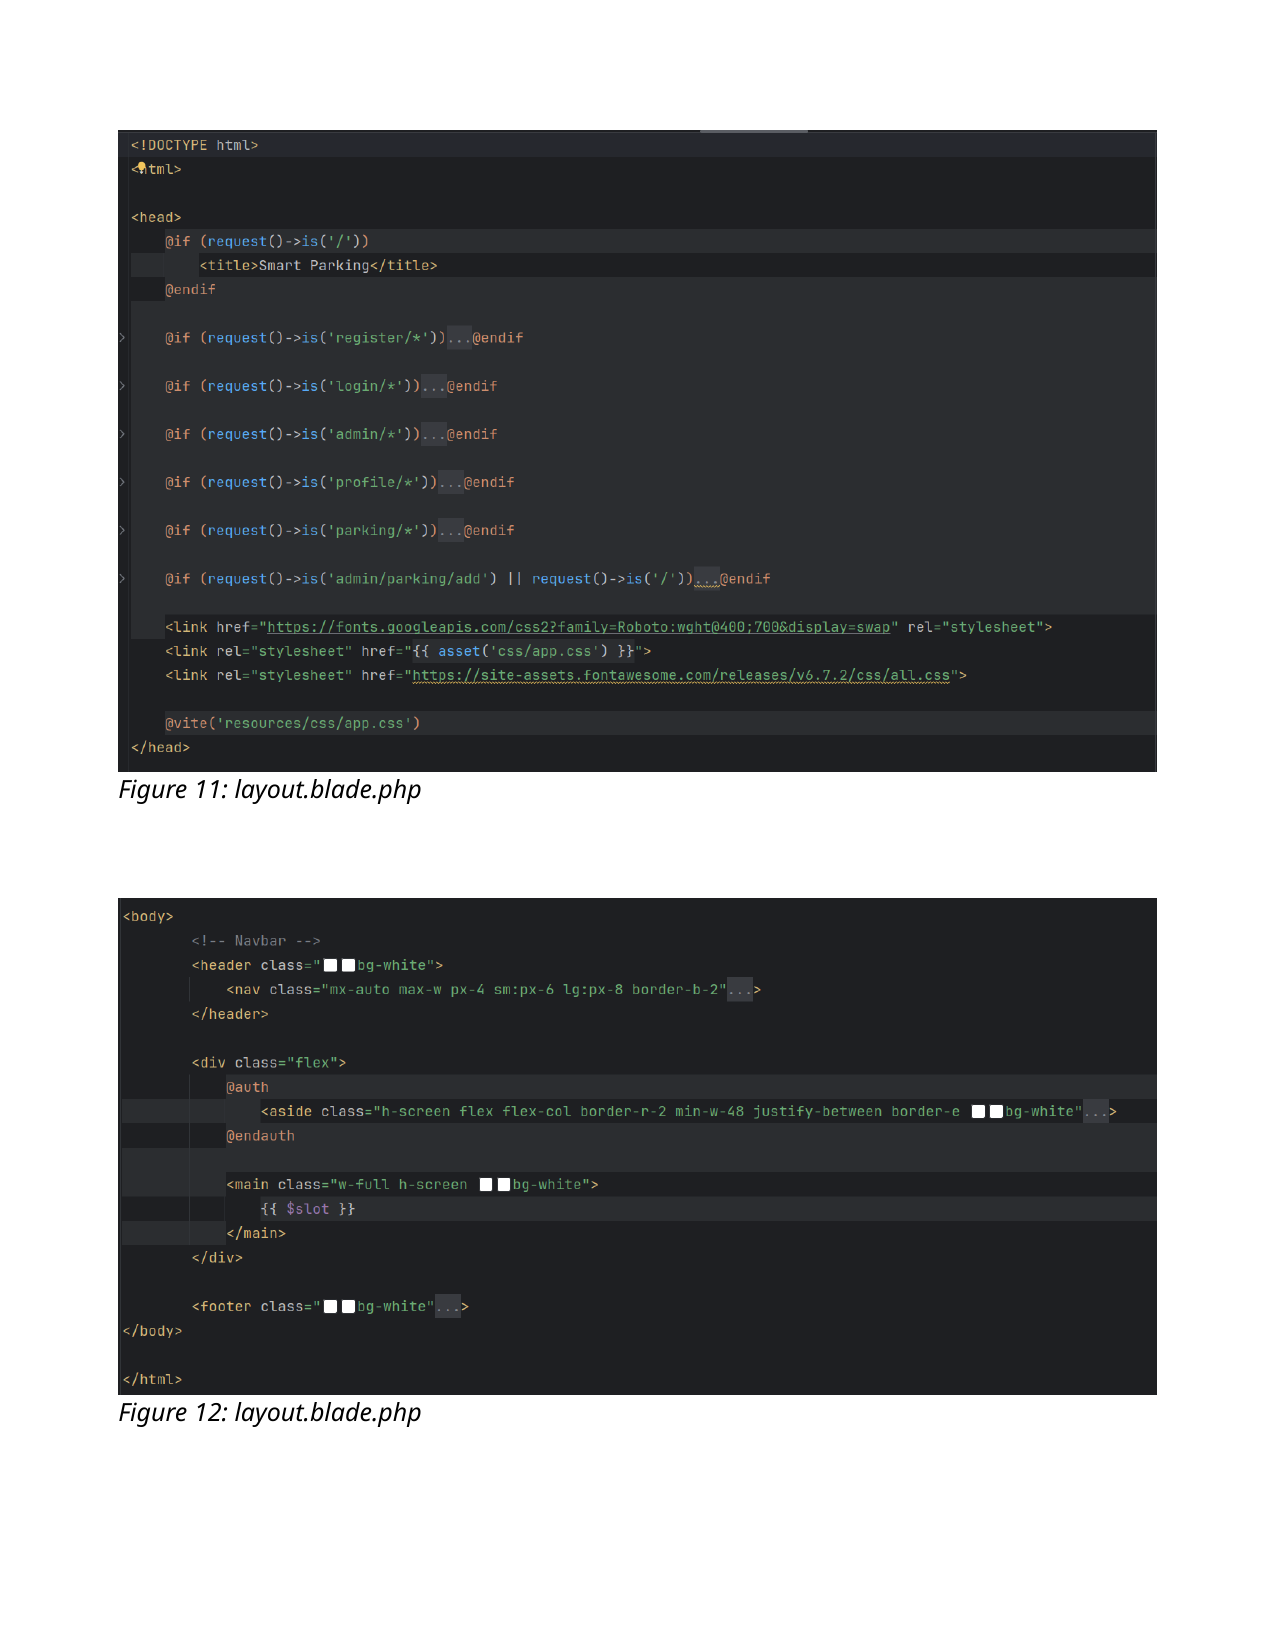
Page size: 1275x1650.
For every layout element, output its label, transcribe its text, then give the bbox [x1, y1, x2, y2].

picture [118, 898, 1157, 1395]
text Figure 11: layout.blade.php [118, 772, 1157, 805]
picture [118, 130, 1157, 772]
text Figure 12: layout.blade.php [118, 1395, 1157, 1429]
